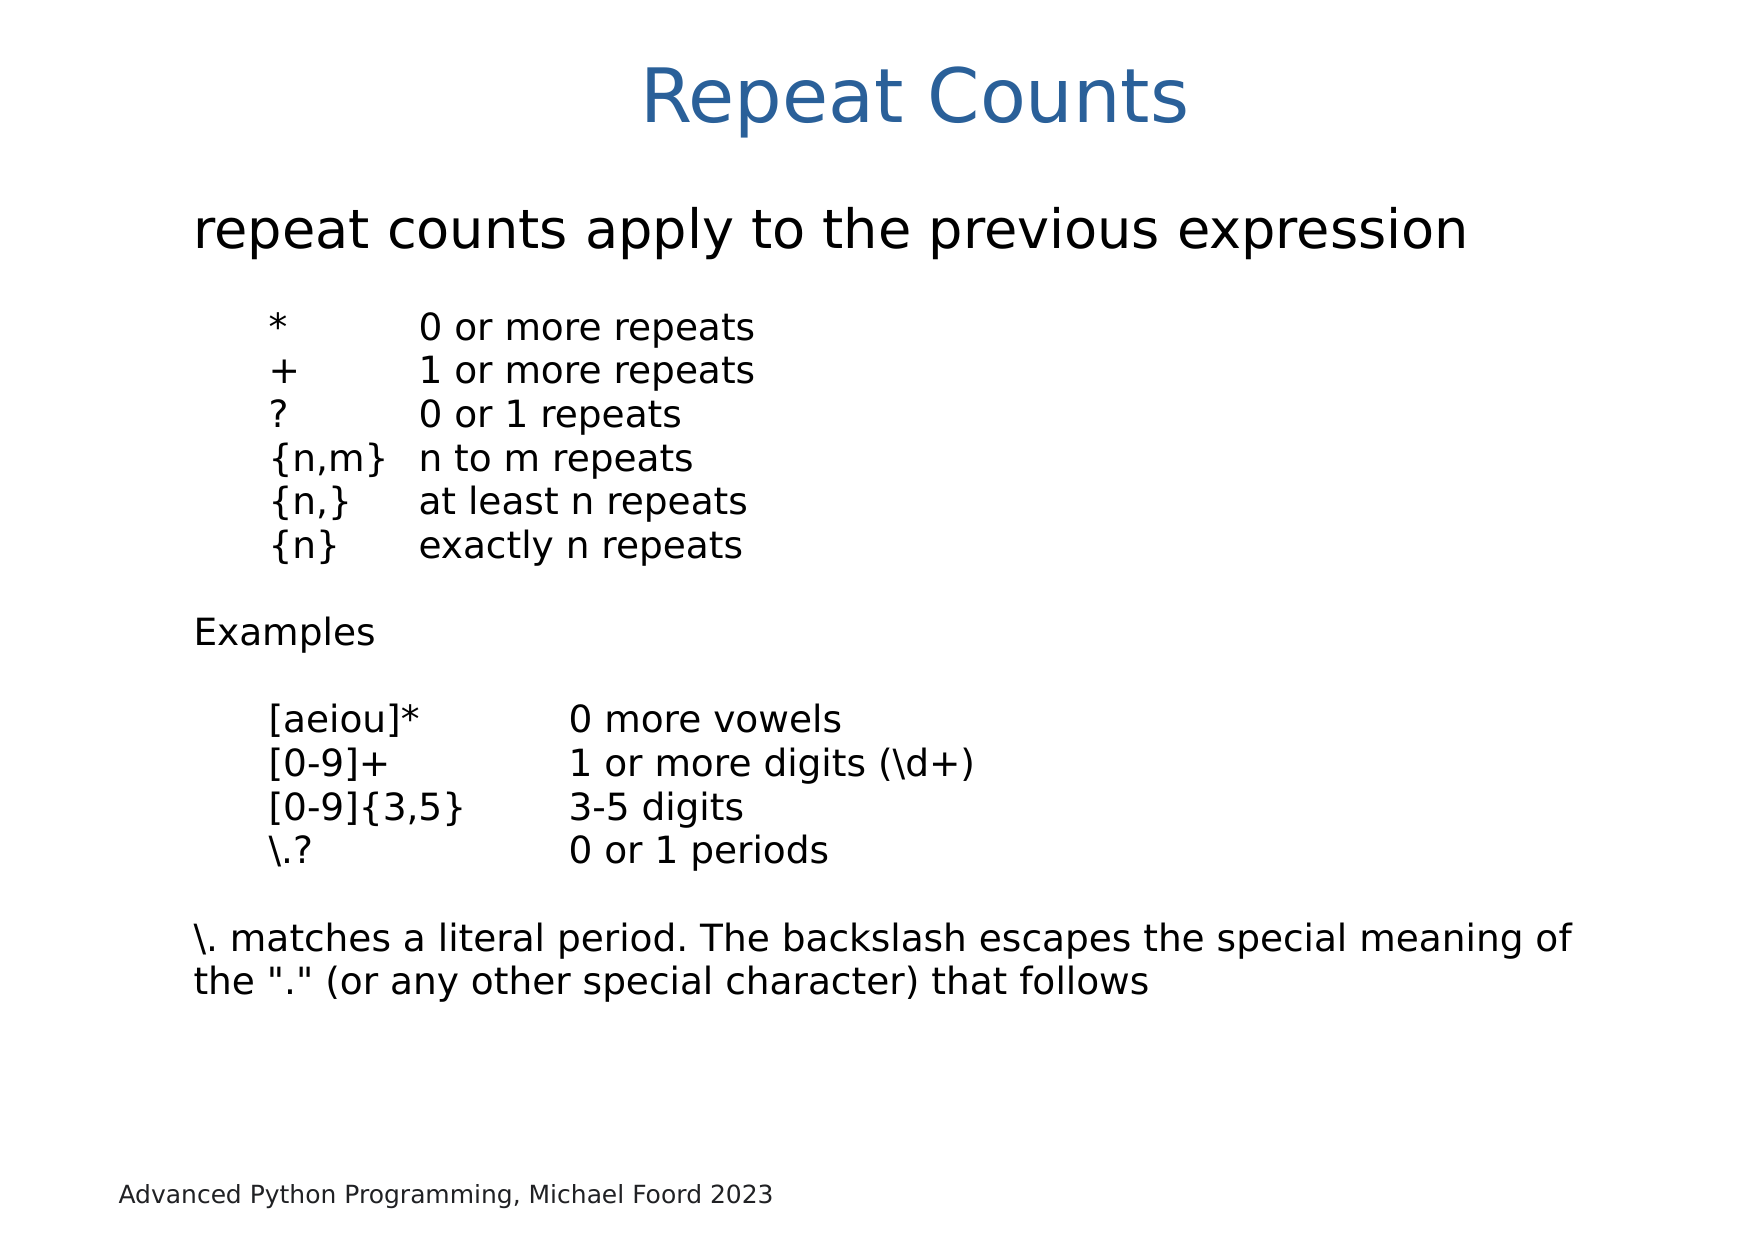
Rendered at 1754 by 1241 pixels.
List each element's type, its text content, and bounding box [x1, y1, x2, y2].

text {n} exactly n repeats [268, 523, 1636, 567]
text + 1 or more repeats [268, 349, 1636, 393]
text ? 0 or 1 repeats [268, 393, 1636, 436]
text [aeiou]* 0 more vowels [268, 698, 1636, 742]
text repeat counts apply to the previous expression [193, 199, 1636, 262]
text [0-9]+ 1 or more digits (\d+) [268, 742, 1636, 785]
text * 0 or more repeats [268, 305, 1636, 349]
text {n,m} n to m repeats [268, 436, 1636, 480]
text [0-9]{3,5} 3-5 digits [268, 785, 1636, 829]
text Examples [193, 611, 1636, 654]
text \. matches a literal period. The backslash escapes the special meaning of the "." (or any other special character) that follows [193, 916, 1636, 1004]
text \.? 0 or 1 periods [268, 829, 1636, 873]
text Repeat Counts [193, 53, 1636, 140]
text {n,} at least n repeats [268, 480, 1636, 523]
